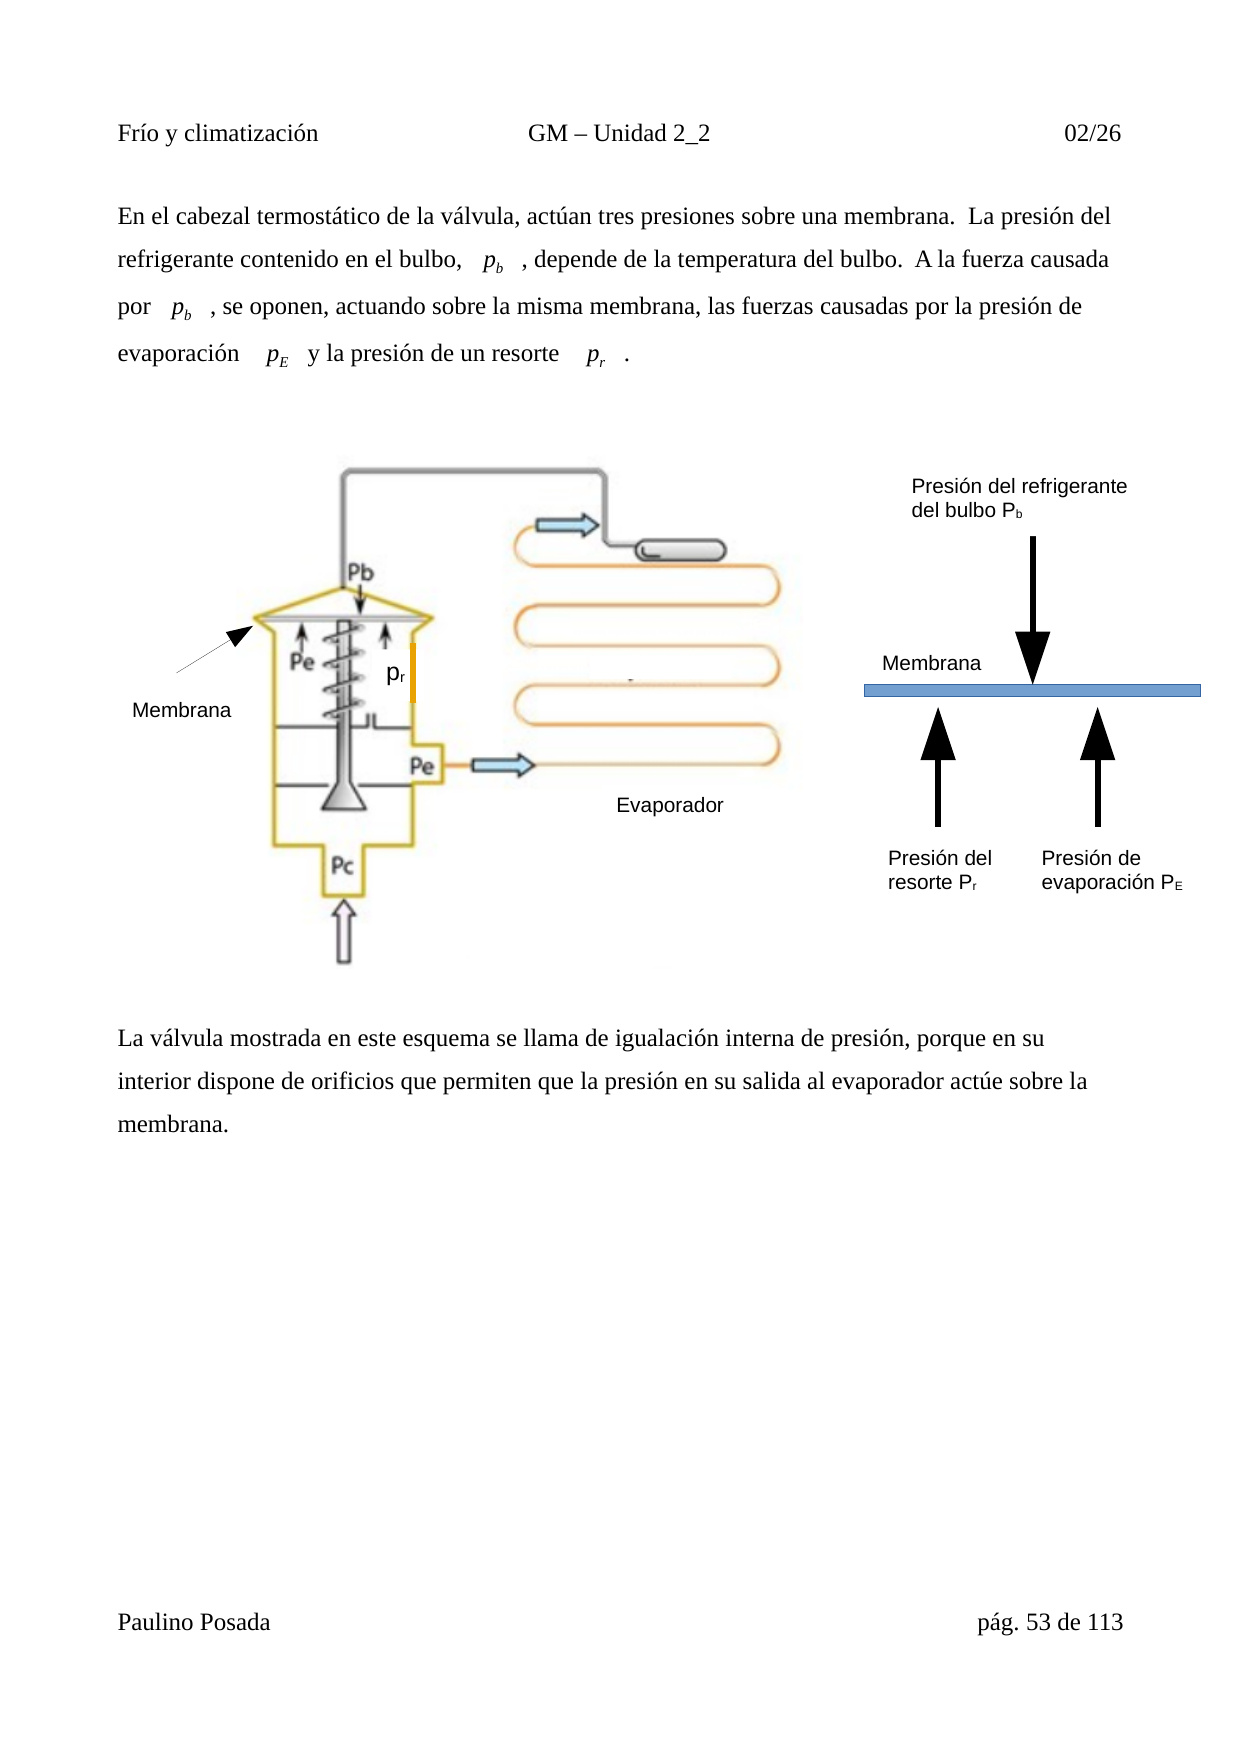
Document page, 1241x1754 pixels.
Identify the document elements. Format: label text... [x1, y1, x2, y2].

picture [210, 449, 803, 969]
text En el cabezal termostático de la válvula, actúan tres presiones sobre una membrana. La presión del refrigerante contenido en el bulbo,, depende de la temperatura del bulbo. A la fuerza causada por, se oponen, actuando sobre la misma membrana, las fuerzas causadas por la presión de evaporación y la presión de un resorte . [117, 201, 1123, 371]
text La válvula mostrada en este esquema se llama de igualación interna de presión, porque en su interior dispone de orificios que permiten que la presión en su salida al evaporador actúe sobre la membrana. [117, 1023, 1123, 1138]
